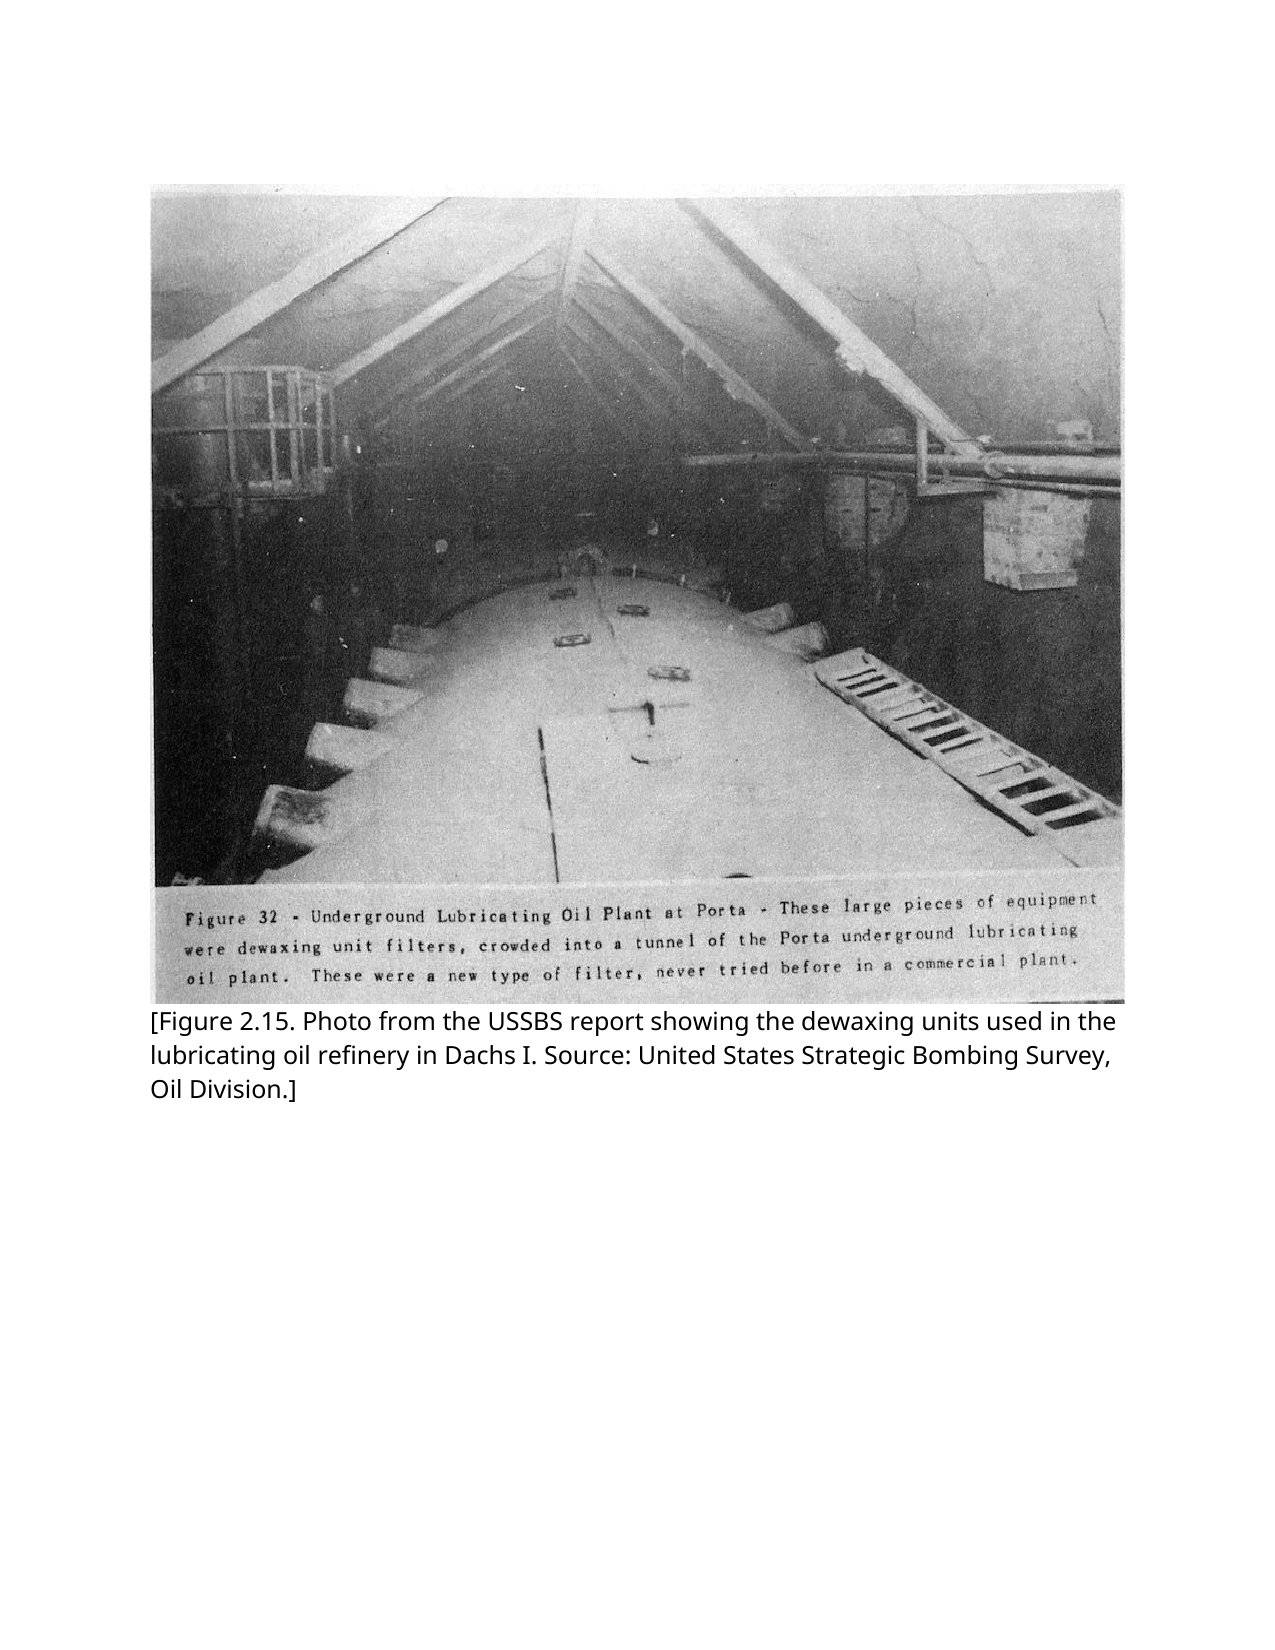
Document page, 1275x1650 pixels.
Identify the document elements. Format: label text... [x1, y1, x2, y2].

text [Figure 2.15. Photo from the USSBS report showing the dewaxing units used in the lubricating oil refinery in Dachs I. Source: United States Strategic Bombing Survey, Oil Division.] [150, 1004, 1125, 1106]
picture [150, 184, 1125, 1004]
